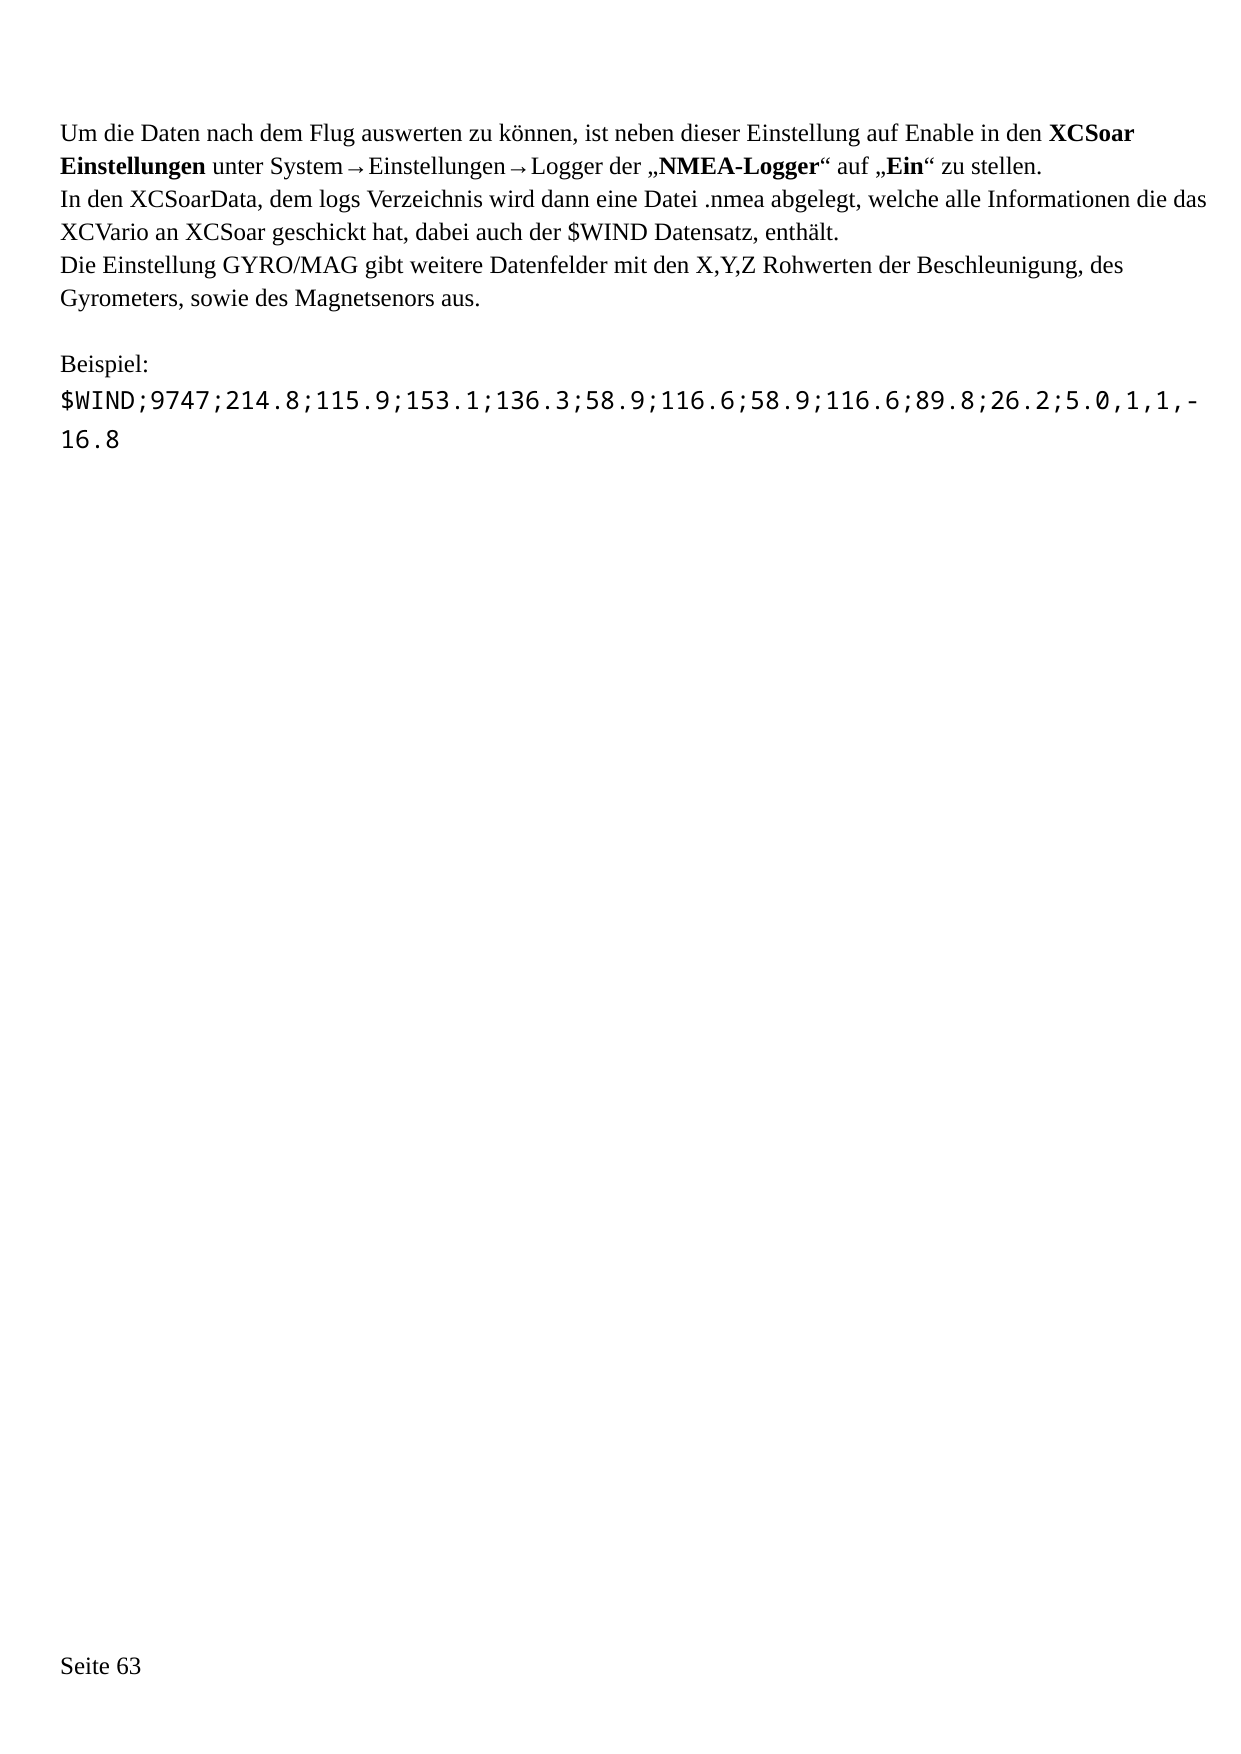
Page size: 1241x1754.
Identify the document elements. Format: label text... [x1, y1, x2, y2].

text Um die Daten nach dem Flug auswerten zu können, ist neben dieser Einstellung auf Enable in den XCSoar Einstellungen unter System→Einstellungen→Logger der „NMEA-Logger“ auf „Ein“ zu stellen. [60, 118, 1207, 180]
text Beispiel: [60, 349, 1207, 378]
text Die Einstellung GYRO/MAG gibt weitere Datenfelder mit den X,Y,Z Rohwerten der Beschleunigung, des Gyrometers, sowie des Magnetsenors aus. [60, 250, 1207, 312]
text $WIND;9747;214.8;115.9;153.1;136.3;58.9;116.6;58.9;116.6;89.8;26.2;5.0,1,1,-16.8 [60, 382, 1207, 456]
text In den XCSoarData, dem logs Verzeichnis wird dann eine Datei .nmea abgelegt, welche alle Informationen die das XCVario an XCSoar geschickt hat, dabei auch der $WIND Datensatz, enthält. [60, 184, 1207, 246]
